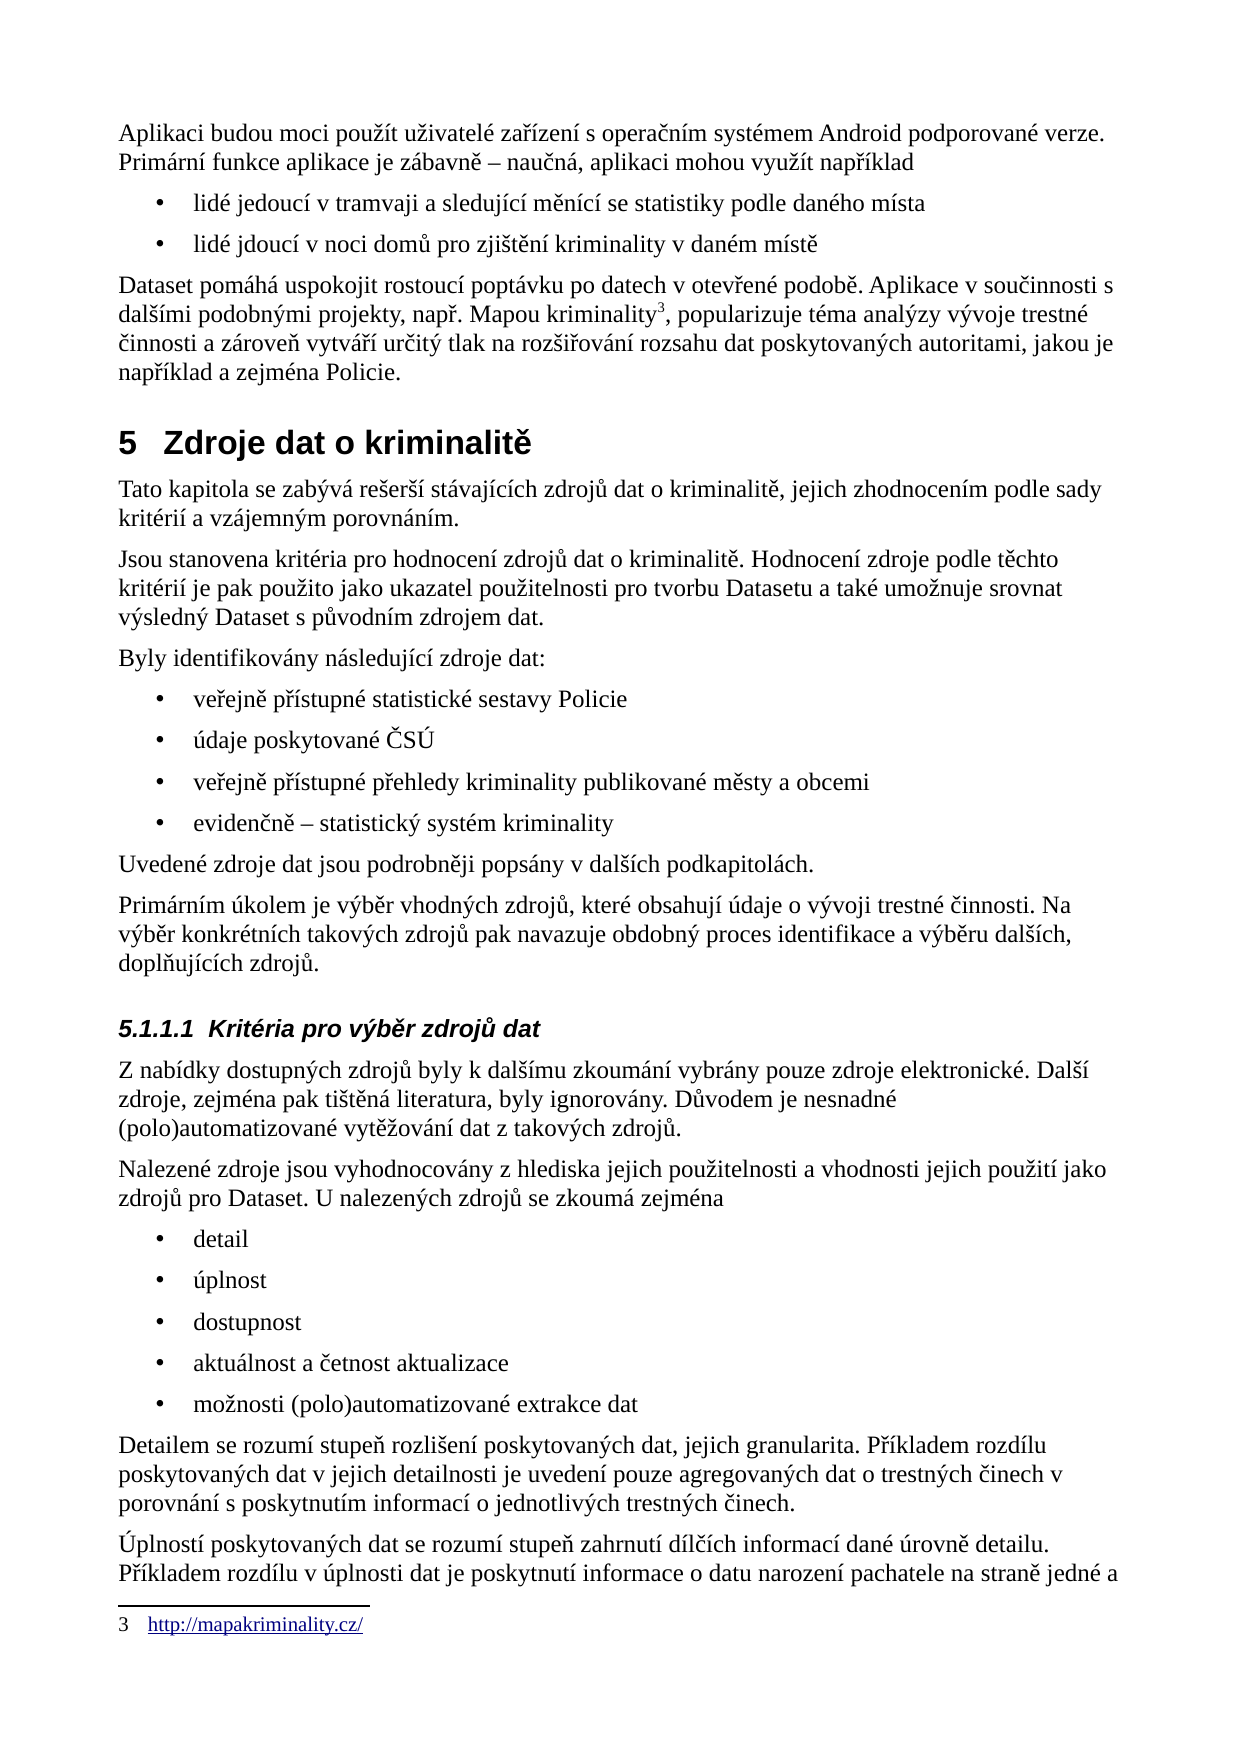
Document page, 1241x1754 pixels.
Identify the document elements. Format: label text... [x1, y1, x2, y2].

list lidé jedoucí v tramvaji a sledující měnící se statistiky podle daného místa [156, 188, 1122, 217]
text Tato kapitola se zabývá rešerší stávajících zdrojů dat o kriminalitě, jejich zhodnocením podle sady kritérií a vzájemným porovnáním. [118, 474, 1122, 532]
text Detailem se rozumí stupeň rozlišení poskytovaných dat, jejich granularita. Příkladem rozdílu poskytovaných dat v jejich detailnosti je uvedení pouze agregovaných dat o trestných činech v porovnání s poskytnutím informací o jednotlivých trestných činech. [118, 1430, 1122, 1517]
text Aplikaci budou moci použít uživatelé zařízení s operačním systémem Android podporované verze. Primární funkce aplikace je zábavně – naučná, aplikaci mohou využít například [118, 118, 1122, 176]
text Úplností poskytovaných dat se rozumí stupeň zahrnutí dílčích informací dané úrovně detailu. Příkladem rozdílu v úplnosti dat je poskytnutí informace o datu narození pachatele na straně jedné a [118, 1529, 1122, 1587]
text Uvedené zdroje dat jsou podrobněji popsány v dalších podkapitolách. [118, 849, 1122, 878]
text Nalezené zdroje jsou vyhodnocovány z hlediska jejich použitelnosti a vhodnosti jejich použití jako zdrojů pro Dataset. U nalezených zdrojů se zkoumá zejména [118, 1154, 1122, 1212]
list aktuálnost a četnost aktualizace [156, 1348, 1122, 1377]
subtitle Kritéria pro výběr zdrojů dat [118, 1014, 1122, 1043]
list úplnost [156, 1265, 1122, 1294]
list veřejně přístupné přehledy kriminality publikované městy a obcemi [156, 767, 1122, 796]
list dostupnost [156, 1307, 1122, 1335]
text Byly identifikovány následující zdroje dat: [118, 643, 1122, 672]
list údaje poskytované ČSÚ [156, 726, 1122, 754]
list možnosti (polo)automatizované extrakce dat [156, 1389, 1122, 1418]
text Z nabídky dostupných zdrojů byly k dalšímu zkoumání vybrány pouze zdroje elektronické. Další zdroje, zejména pak tištěná literatura, byly ignorovány. Důvodem je nesnadné (polo)automatizované vytěžování dat z takových zdrojů. [118, 1055, 1122, 1142]
text Dataset pomáhá uspokojit rostoucí poptávku po datech v otevřené podobě. Aplikace v součinnosti s dalšími podobnými projekty, např. Mapou kriminality, popularizuje téma analýzy vývoje trestné činnosti a zároveň vytváří určitý tlak na rozšiřování rozsahu dat poskytovaných autoritami, jakou je například a zejména Policie. [118, 271, 1122, 386]
list evidenčně – statistický systém kriminality [156, 808, 1122, 837]
text Jsou stanovena kritéria pro hodnocení zdrojů dat o kriminalitě. Hodnocení zdroje podle těchto kritérií je pak použito jako ukazatel použitelnosti pro tvorbu Datasetu a také umožnuje srovnat výsledný Dataset s původním zdrojem dat. [118, 544, 1122, 631]
list detail [156, 1224, 1122, 1253]
list lidé jdoucí v noci domů pro zjištění kriminality v daném místě [156, 229, 1122, 258]
subtitle Zdroje dat o kriminalitě [118, 423, 1122, 462]
list veřejně přístupné statistické sestavy Policie [156, 684, 1122, 713]
text Primárním úkolem je výběr vhodných zdrojů, které obsahují údaje o vývoji trestné činnosti. Na výběr konkrétních takových zdrojů pak navazuje obdobný proces identifikace a výběru dalších, doplňujících zdrojů. [118, 891, 1122, 977]
text http://mapakriminality.cz/ [118, 1612, 1122, 1636]
